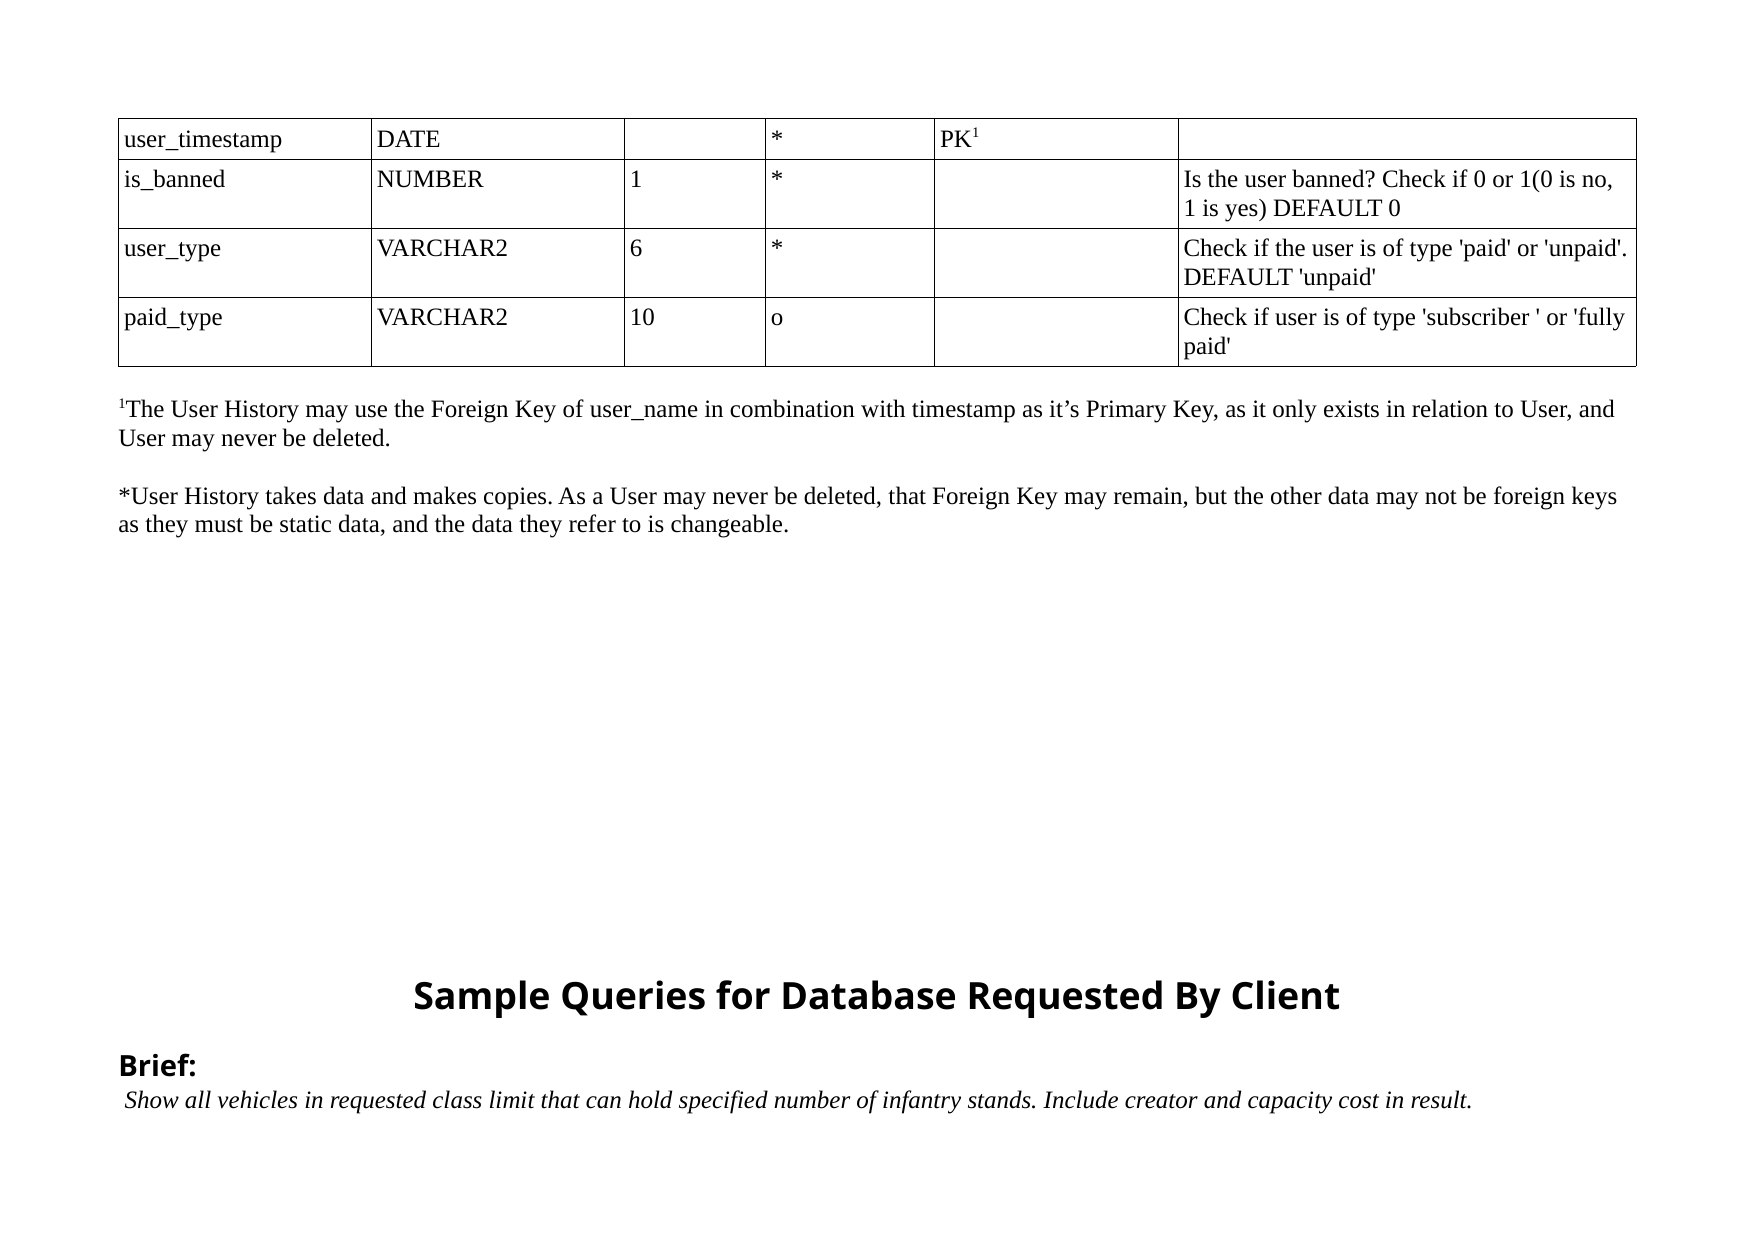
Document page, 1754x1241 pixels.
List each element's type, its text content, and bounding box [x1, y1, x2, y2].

table_cell [1179, 119, 1636, 158]
table_cell paid_type [119, 298, 371, 366]
table_cell 10 [625, 298, 765, 366]
table_cell [935, 160, 1178, 227]
text 1The User History may use the Foreign Key of user_name in combination with timestamp as it’s Primary Key, as it only exists in relation to User, and User may never be deleted. [118, 394, 1636, 452]
text *User History takes data and makes copies. As a User may never be deleted, that Foreign Key may remain, but the other data may not be foreign keys as they must be static data, and the data they refer to is changeable. [118, 481, 1636, 538]
table_cell DATE [372, 119, 624, 158]
table_cell * [766, 229, 934, 297]
table_cell Is the user banned? Check if 0 or 1(0 is no, 1 is yes) DEFAULT 0 [1179, 160, 1636, 227]
table_cell * [766, 160, 934, 227]
text Brief: [118, 1045, 1636, 1085]
table_cell VARCHAR2 [372, 298, 624, 366]
table_cell Check if the user is of type 'paid' or 'unpaid'. DEFAULT 'unpaid' [1179, 229, 1636, 297]
table_cell [625, 119, 765, 158]
table_cell 1 [625, 160, 765, 227]
table_cell * [766, 119, 934, 158]
text Sample Queries for Database Requested By Client [118, 969, 1636, 1021]
table_cell PK1 [935, 119, 1178, 158]
table_cell user_type [119, 229, 371, 297]
table_cell Check if user is of type 'subscriber ' or 'fully paid' [1179, 298, 1636, 366]
table_cell 6 [625, 229, 765, 297]
table_cell is_banned [119, 160, 371, 227]
text Show all vehicles in requested class limit that can hold specified number of infantry stands. Include creator and capacity cost in result. [118, 1085, 1636, 1114]
table_cell o [766, 298, 934, 366]
table_cell NUMBER [372, 160, 624, 227]
table_cell VARCHAR2 [372, 229, 624, 297]
table_cell [935, 229, 1178, 297]
table_cell [935, 298, 1178, 366]
table_cell user_timestamp [119, 119, 371, 158]
